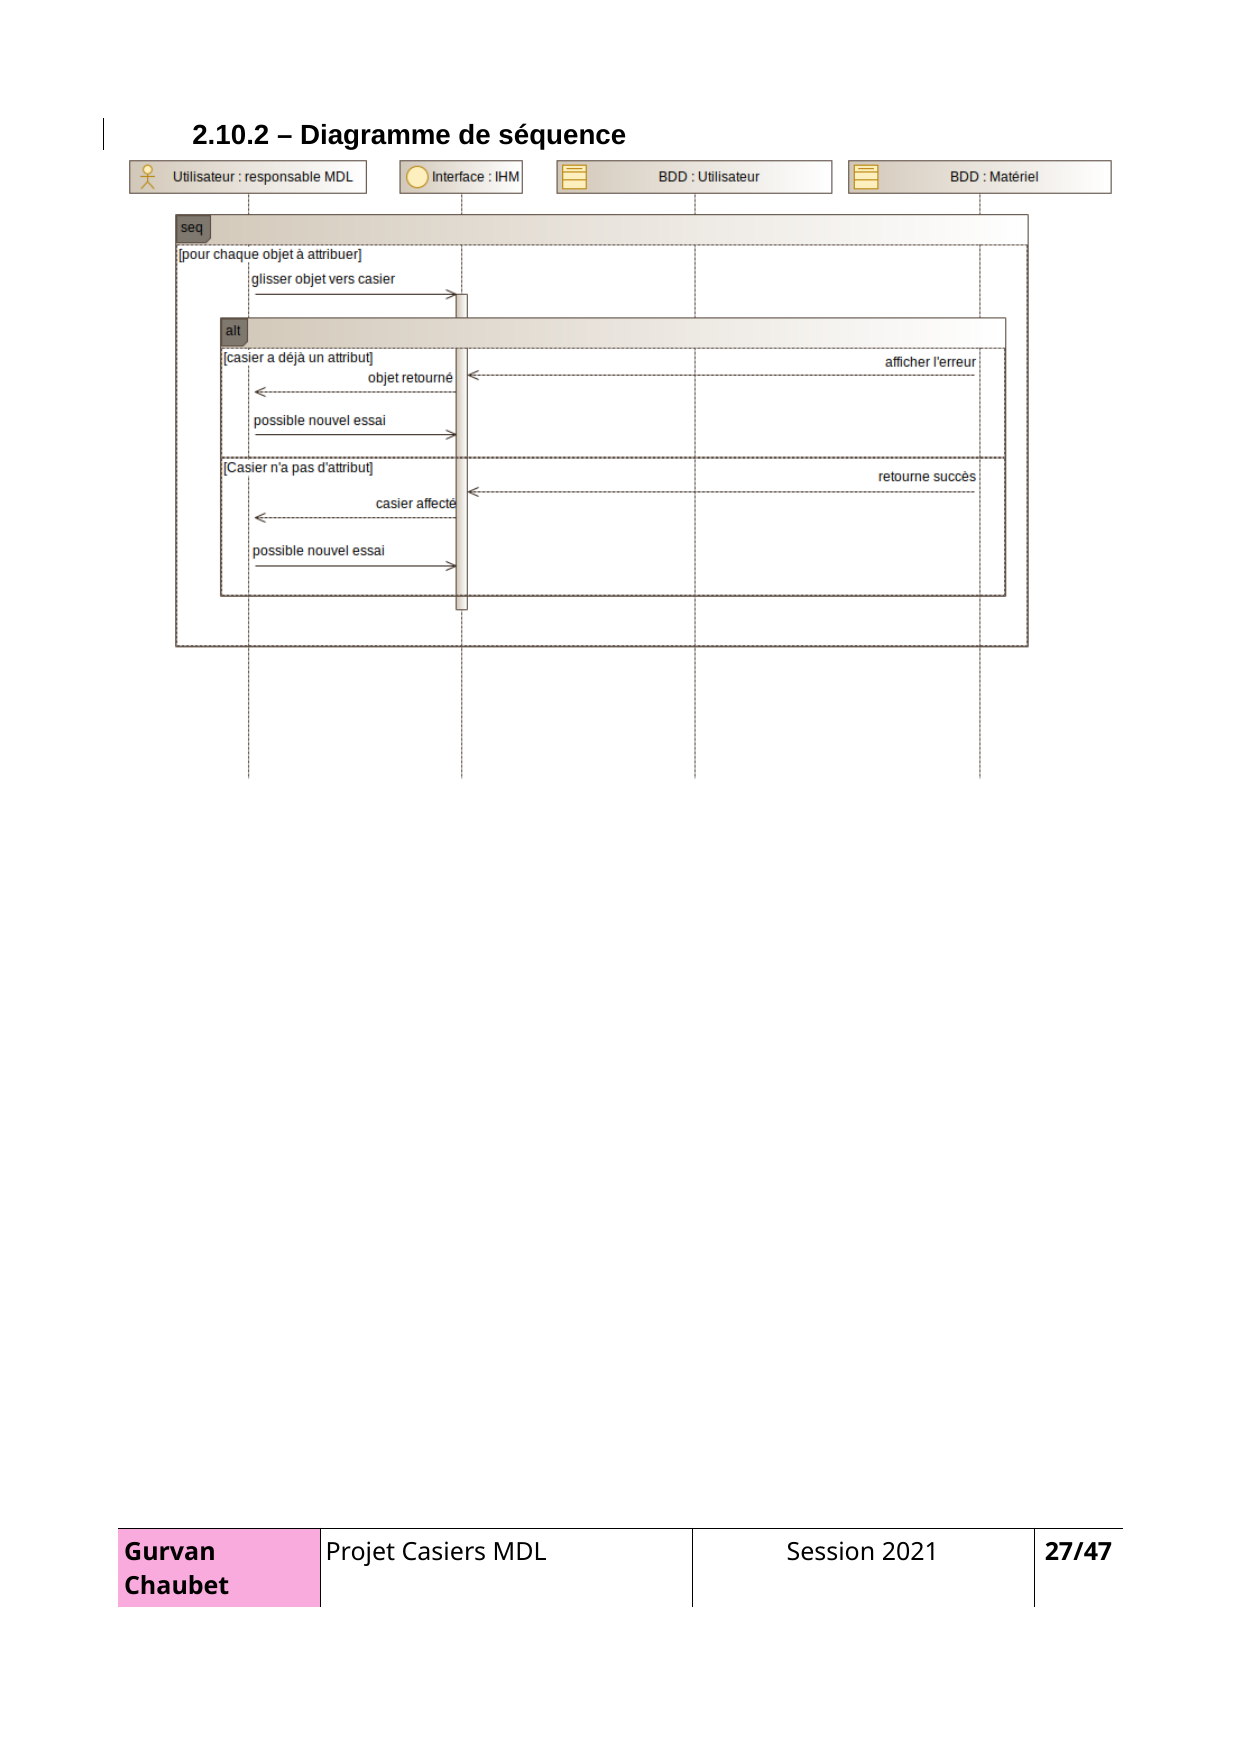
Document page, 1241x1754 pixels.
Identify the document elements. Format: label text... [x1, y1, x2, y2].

subtitle 2.10.2 – Diagramme de séquence [118, 118, 1122, 150]
picture [118, 150, 1123, 790]
